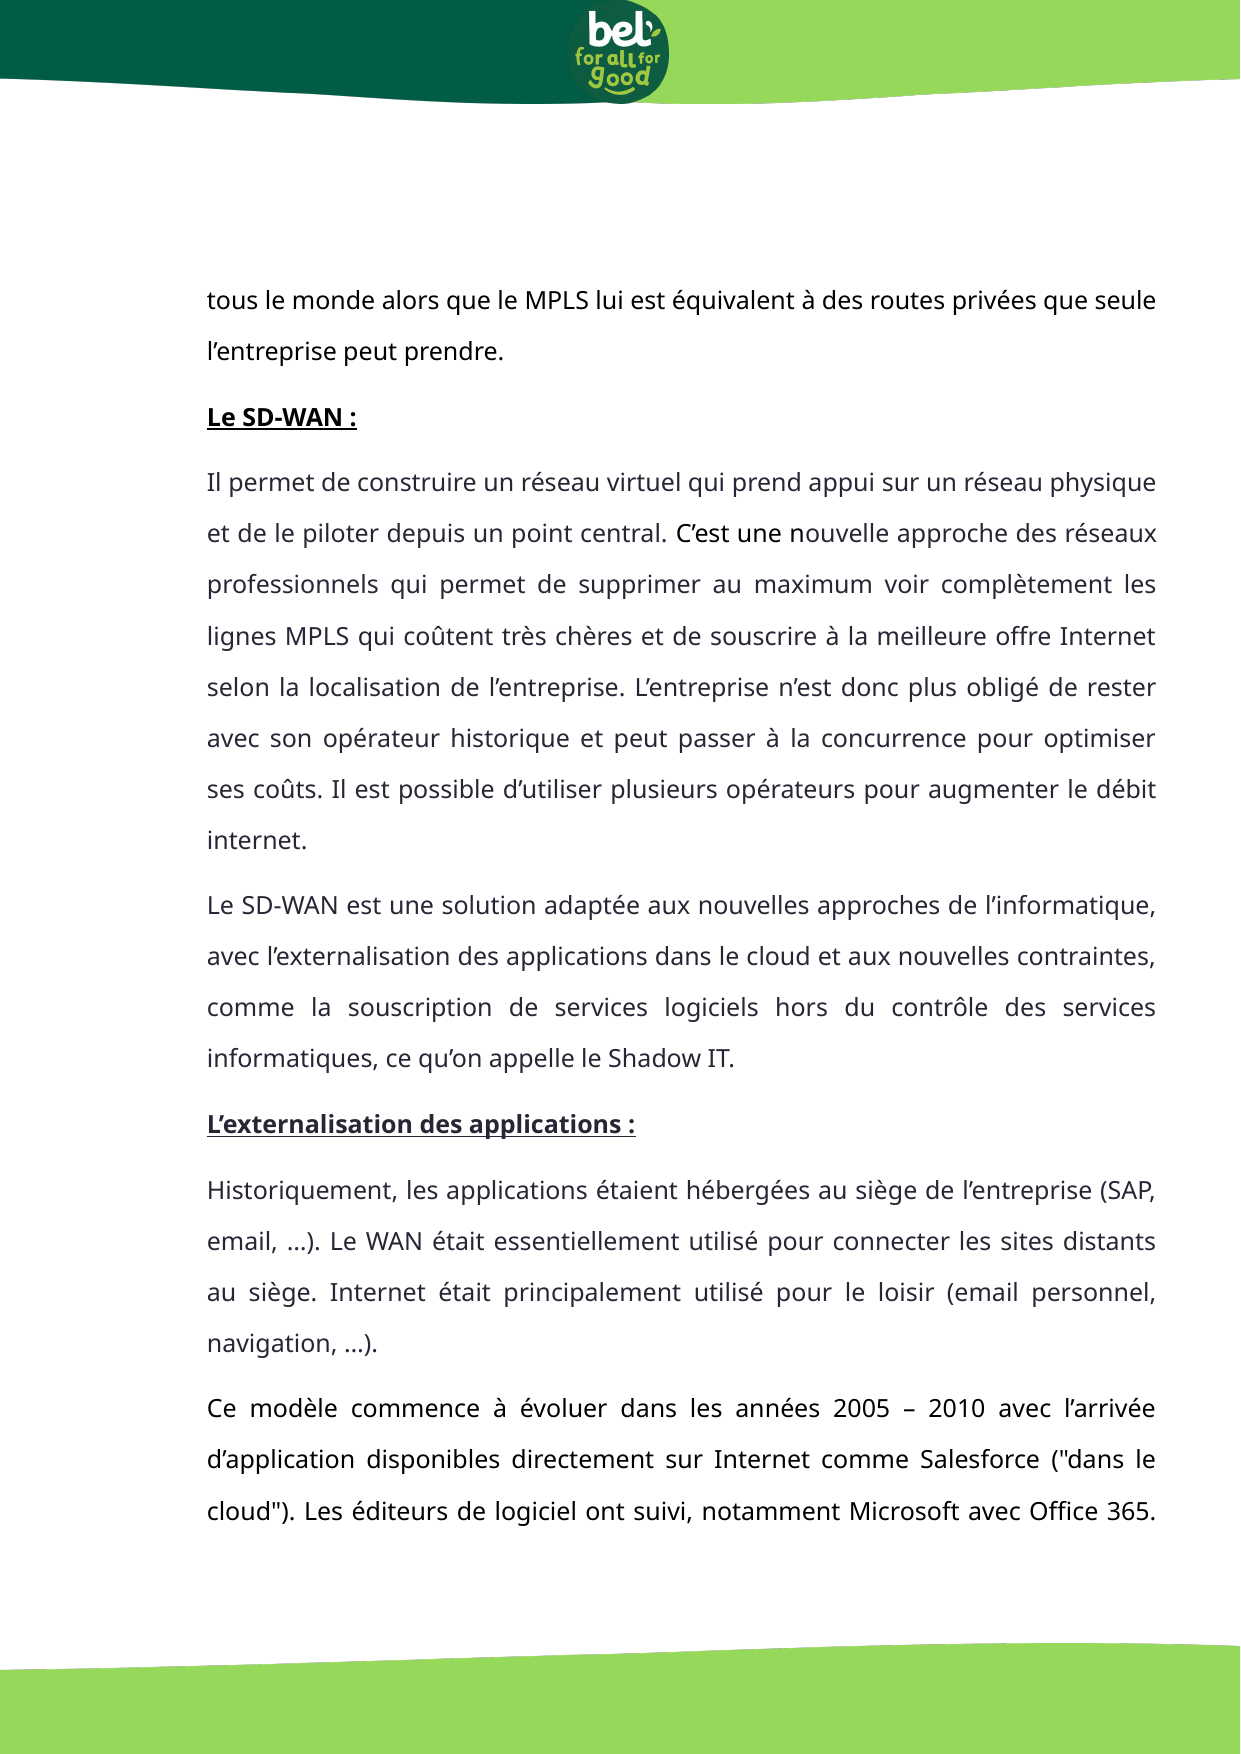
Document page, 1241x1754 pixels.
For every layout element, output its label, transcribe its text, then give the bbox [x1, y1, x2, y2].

picture [0, 1643, 1241, 1754]
picture [0, 0, 1240, 104]
text Ce modèle commence à évoluer dans les années 2005 – 2010 avec l’arrivée d’application disponibles directement sur Internet comme Salesforce ("dans le cloud"). Les éditeurs de logiciel ont suivi, notamment Microsoft avec Office 365. Les applications se sont donc retrouvées dans des "Datacenters". Ces centres de données regroupent des ressources informatiques (serveurs). Les applications sont ainsi accessibles directement depuis n’importe quelle connexion Internet. [177, 1344, 1181, 1527]
text Le SD-WAN : [177, 352, 1181, 418]
text Prenons un exemple. Si les réseaux informatiques étaient des routes alors internet serait l’équivalent des routes départementales qui sont accessibles par tous le monde alors que le MPLS lui est équivalent à des routes privées que seule l’entreprise peut prendre. [177, 235, 1181, 352]
text L’externalisation des applications : [177, 1059, 1181, 1125]
text Le SD-WAN est une solution adaptée aux nouvelles approches de l’informatique, avec l’externalisation des applications dans le cloud et aux nouvelles contraintes, comme la souscription de services logiciels hors du contrôle des services informatiques, ce qu’on appelle le Shadow IT. [177, 841, 1181, 1059]
text Historiquement, les applications étaient hébergées au siège de l’entreprise (SAP, email, …). Le WAN était essentiellement utilisé pour connecter les sites distants au siège. Internet était principalement utilisé pour le loisir (email personnel, navigation, …). [177, 1125, 1181, 1344]
text Il permet de construire un réseau virtuel qui prend appui sur un réseau physique et de le piloter depuis un point central. C’est une nouvelle approche des réseaux professionnels qui permet de supprimer au maximum voir complètement les lignes MPLS qui coûtent très chères et de souscrire à la meilleure offre Internet selon la localisation de l’entreprise. L’entreprise n’est donc plus obligé de rester avec son opérateur historique et peut passer à la concurrence pour optimiser ses coûts. Il est possible d’utiliser plusieurs opérateurs pour augmenter le débit internet. [177, 418, 1181, 841]
